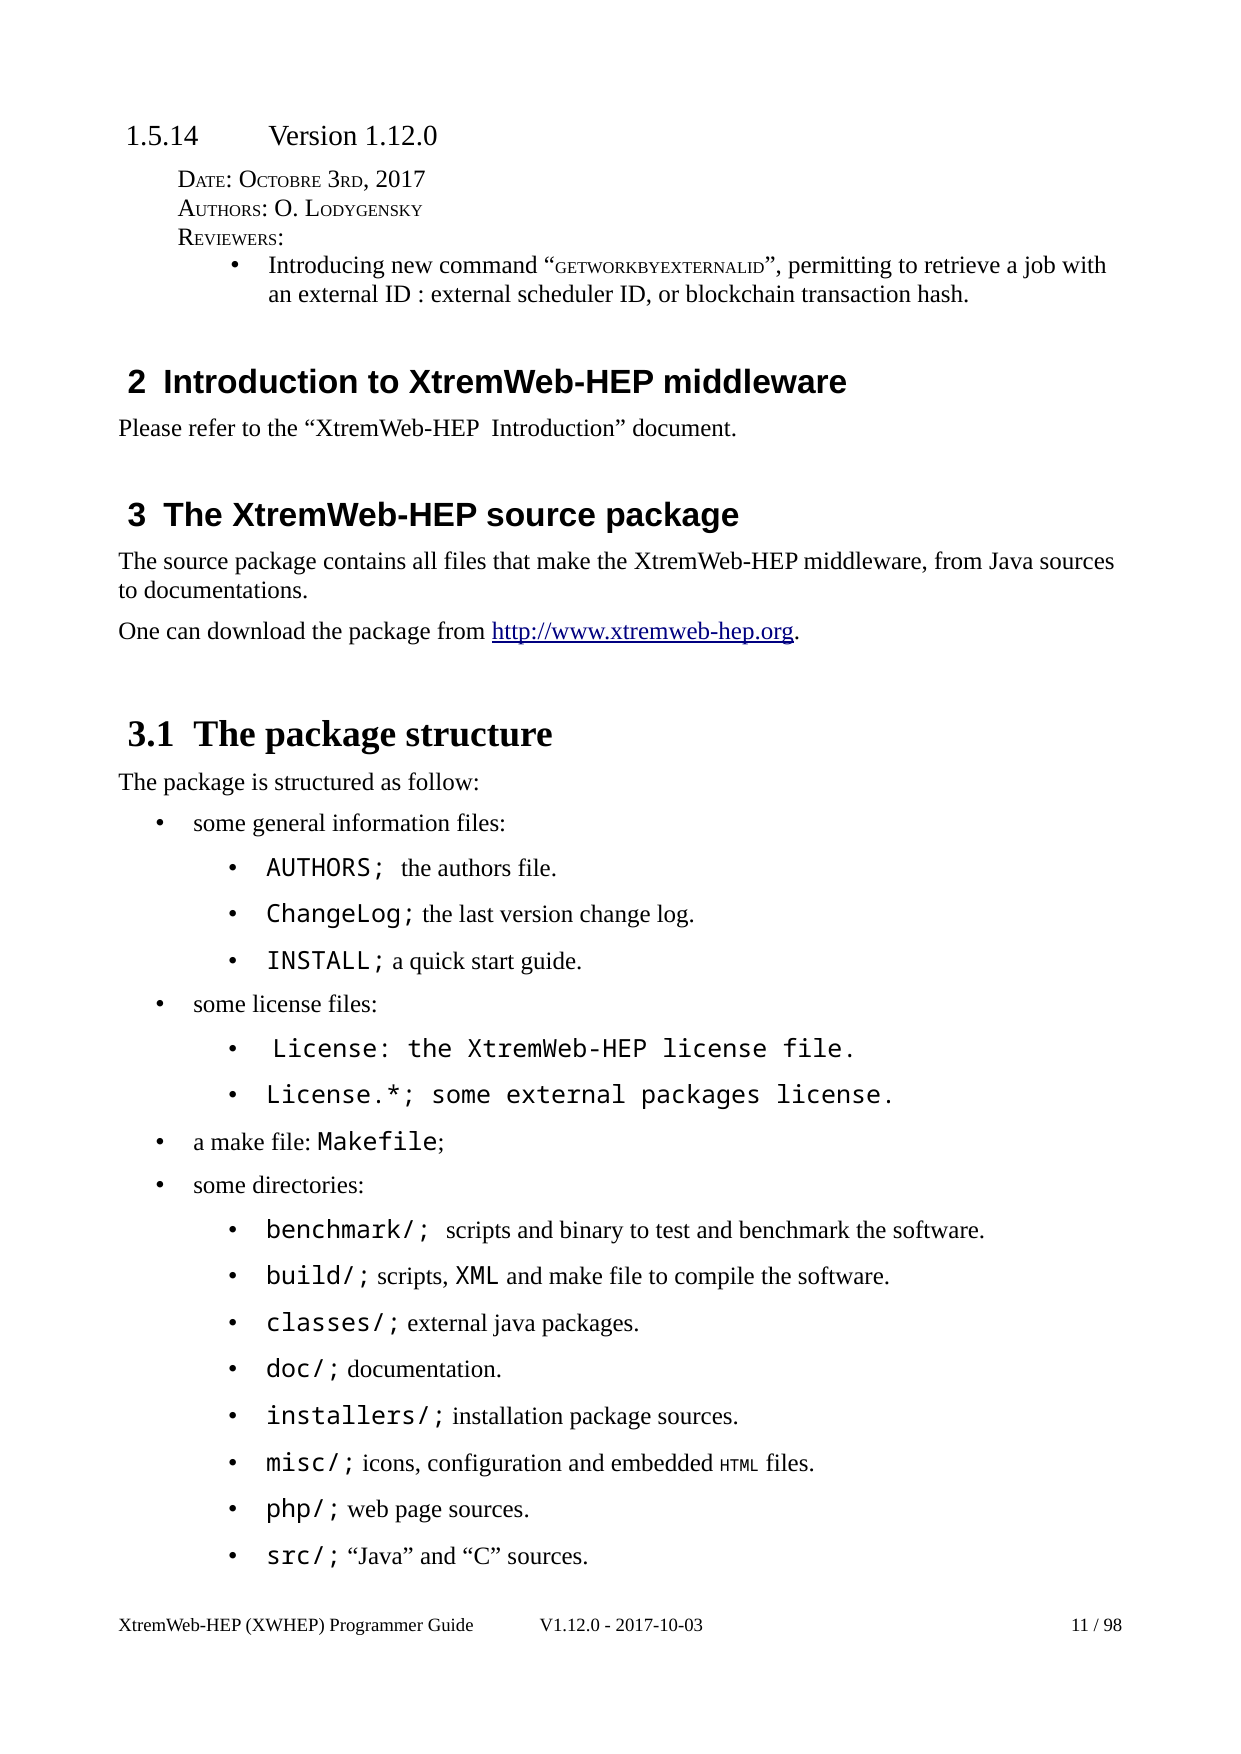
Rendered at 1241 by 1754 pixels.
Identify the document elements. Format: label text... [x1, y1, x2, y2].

text The package is structured as follow: [118, 767, 1122, 796]
text Please refer to the “XtremWeb-HEP Introduction” document. [118, 413, 1122, 442]
text Date: Octobre 3rd, 2017 [177, 164, 1122, 193]
subtitle Introduction to XtremWeb-HEP middleware [118, 362, 1122, 400]
list Introducing new command “getworkbyexternalid”, permitting to retrieve a job with an external ID : external scheduler ID, or blockchain transaction hash. [231, 250, 1122, 308]
list installers/; installation package sources. [228, 1398, 1122, 1432]
list build/; scripts, XML and make file to compile the software. [228, 1258, 1122, 1292]
text Authors: O. Lodygensky [177, 193, 1122, 222]
list some directories: [156, 1170, 1122, 1199]
list License: the XtremWeb-HEP license file. [228, 1031, 1122, 1064]
list a make file: Makefile; [156, 1124, 1122, 1158]
text One can download the package from http://www.xtremweb-hep.org. [118, 616, 1122, 645]
text Reviewers: [177, 222, 1122, 250]
list benchmark/; scripts and binary to test and benchmark the software. [228, 1211, 1122, 1246]
list AUTHORS; the authors file. [228, 849, 1122, 884]
list classes/; external java packages. [228, 1304, 1122, 1339]
list src/; “Java” and “C” sources. [228, 1537, 1122, 1571]
text The source package contains all files that make the XtremWeb-HEP middleware, from Java sources to documentations. [118, 546, 1122, 604]
list some general information files: [156, 808, 1122, 837]
subtitle The XtremWeb-HEP source package [118, 495, 1122, 534]
subtitle The package structure [118, 711, 1122, 754]
list some license files: [156, 989, 1122, 1018]
list doc/; documentation. [228, 1351, 1122, 1385]
list License.*; some external packages license. [228, 1077, 1122, 1111]
list misc/; icons, configuration and embedded html files. [228, 1444, 1122, 1478]
subtitle Version 1.12.0 [118, 118, 1122, 152]
list INSTALL; a quick start guide. [228, 943, 1122, 977]
list php/; web page sources. [228, 1491, 1122, 1525]
list ChangeLog; the last version change log. [228, 896, 1122, 930]
